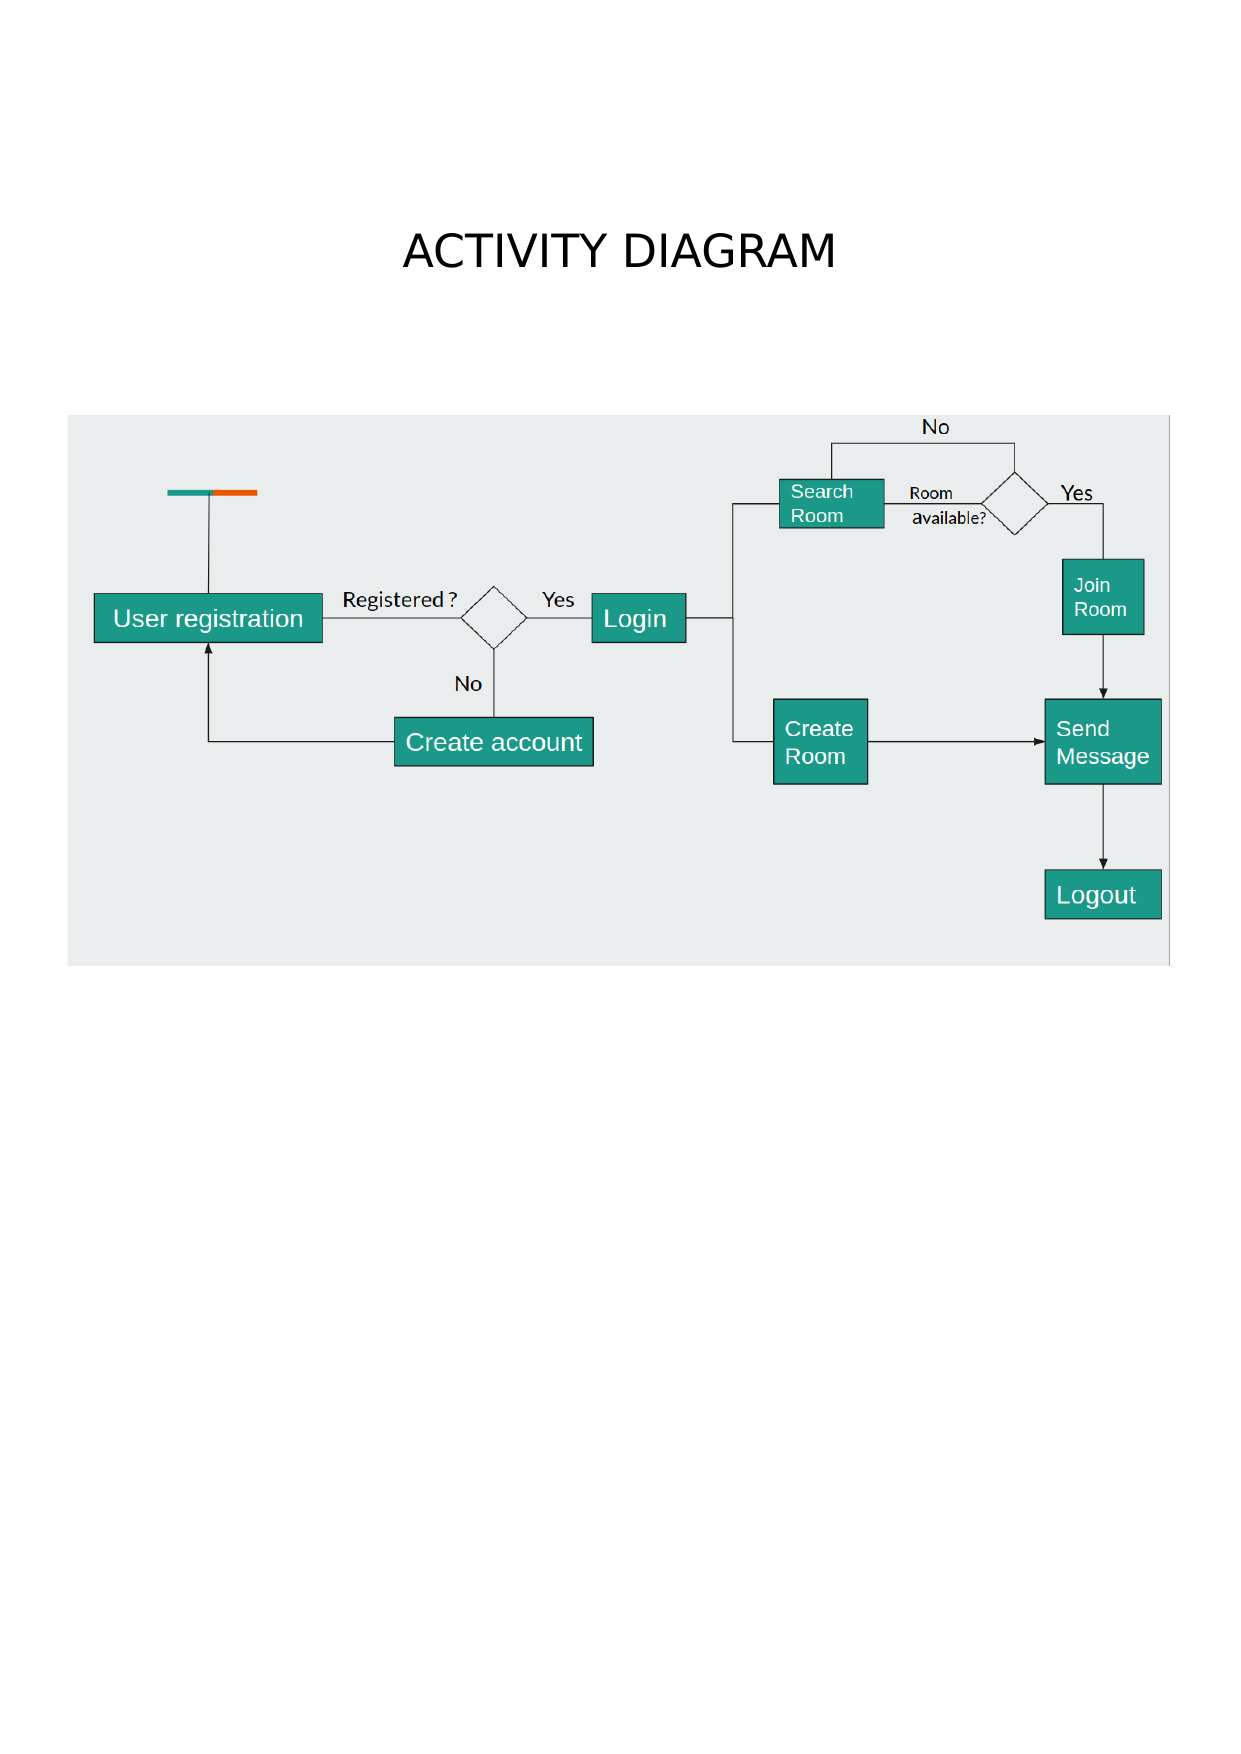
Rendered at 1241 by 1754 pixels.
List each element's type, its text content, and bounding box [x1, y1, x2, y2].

picture [67, 415, 1170, 966]
text ACTIVITY DIAGRAM [118, 225, 1122, 279]
